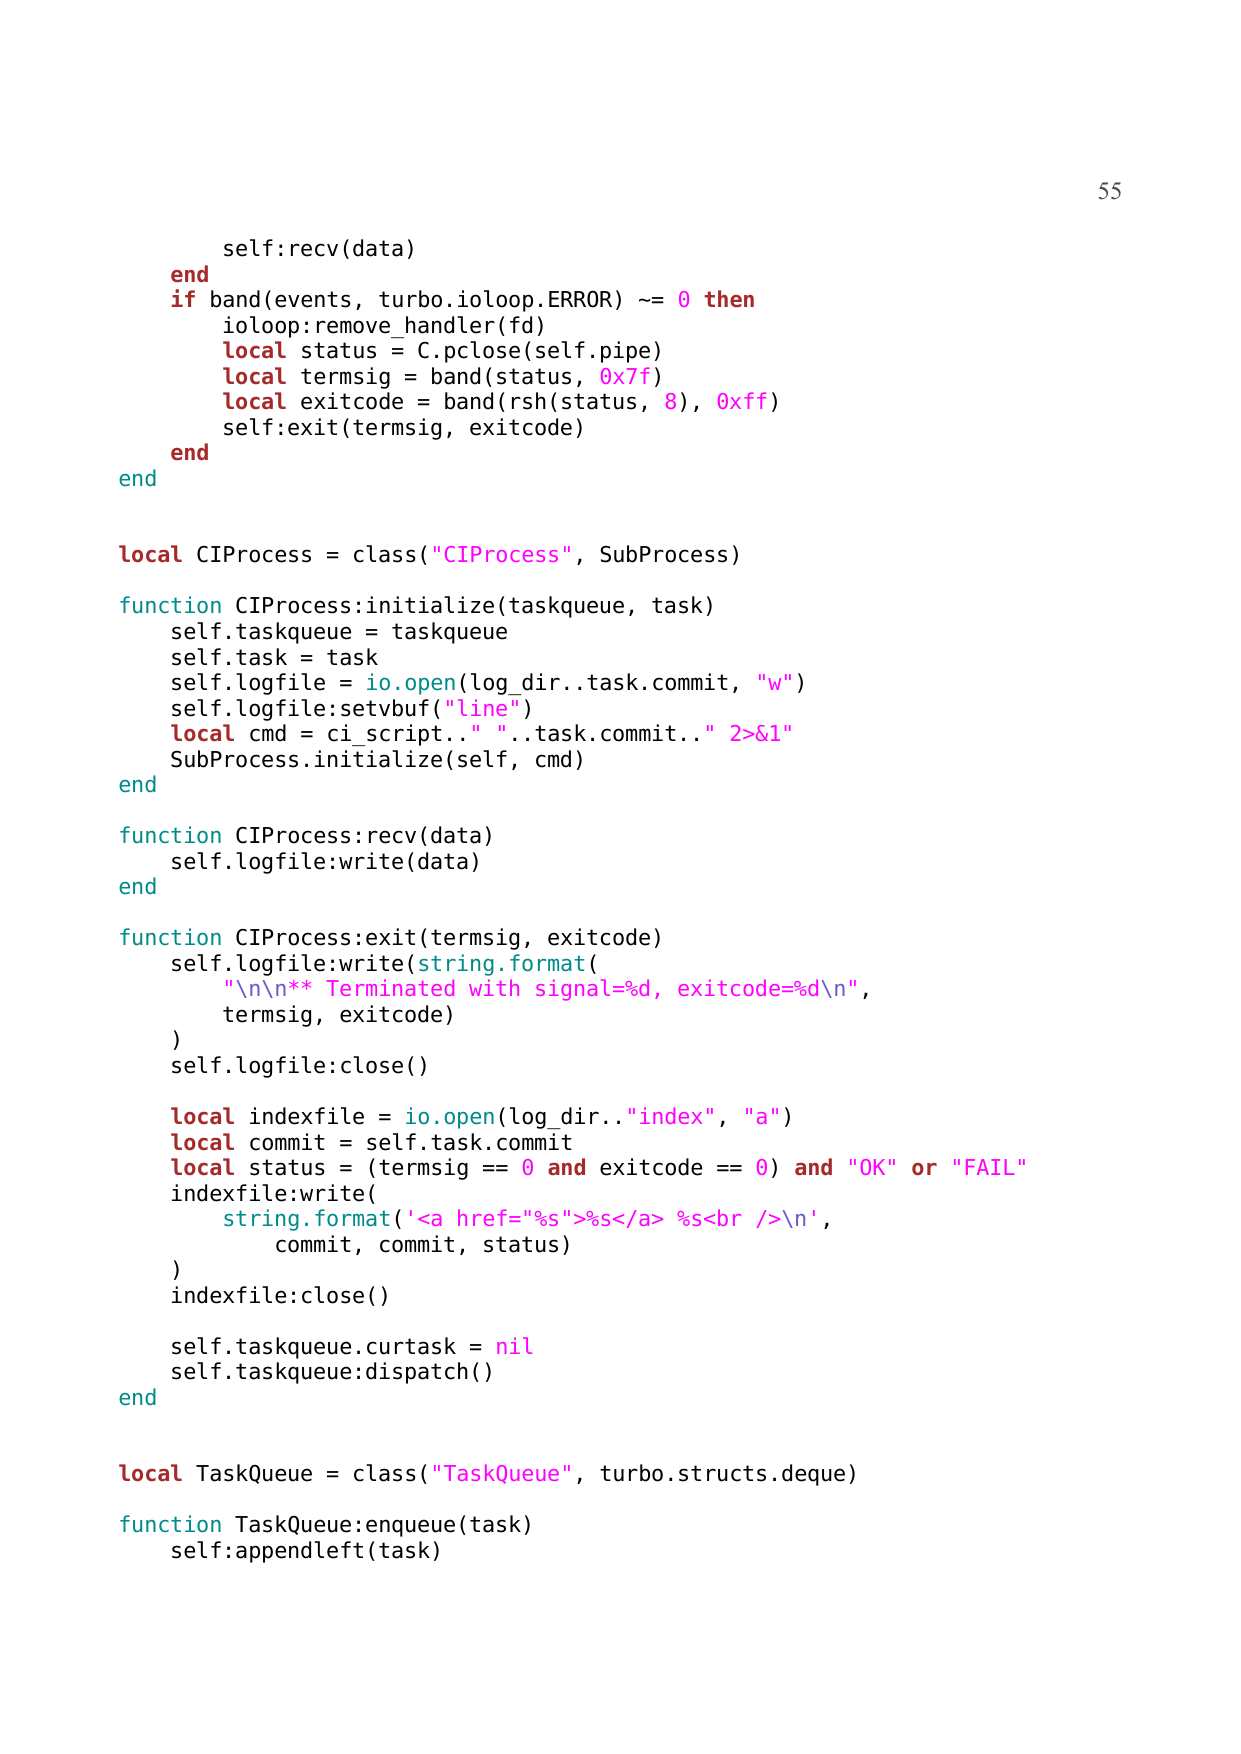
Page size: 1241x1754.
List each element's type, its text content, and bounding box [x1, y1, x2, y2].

text ) [118, 1257, 1122, 1282]
text ioloop:remove_handler(fd) [118, 313, 1122, 338]
text self.logfile:write(string.format( [118, 951, 1122, 976]
text ) [118, 1027, 1122, 1053]
text SubProcess.initialize(self, cmd) [118, 747, 1122, 772]
text self.taskqueue = taskqueue [118, 619, 1122, 644]
text local indexfile = io.open(log_dir.."index", "a") [118, 1104, 1122, 1129]
text local cmd = ci_script.." "..task.commit.." 2>&1" [118, 721, 1122, 747]
text end [118, 772, 1122, 798]
text local termsig = band(status, 0x7f) [118, 364, 1122, 389]
text local CIProcess = class("CIProcess", SubProcess) [118, 542, 1122, 568]
text local TaskQueue = class("TaskQueue", turbo.structs.deque) [118, 1461, 1122, 1487]
text self.task = task [118, 644, 1122, 670]
text self.logfile:setvbuf("line") [118, 696, 1122, 721]
text string.format('<a href="%s">%s</a> %s<br />\n', [118, 1206, 1122, 1231]
text self:exit(termsig, exitcode) [118, 415, 1122, 440]
text termsig, exitcode) [118, 1002, 1122, 1027]
text end [118, 466, 1122, 491]
text function CIProcess:recv(data) [118, 823, 1122, 849]
text indexfile:write( [118, 1180, 1122, 1206]
text end [118, 262, 1122, 287]
text self:appendleft(task) [118, 1538, 1122, 1563]
text if band(events, turbo.ioloop.ERROR) ~= 0 then [118, 287, 1122, 313]
text end [118, 440, 1122, 466]
text local status = C.pclose(self.pipe) [118, 338, 1122, 364]
text end [118, 1384, 1122, 1410]
text function CIProcess:exit(termsig, exitcode) [118, 925, 1122, 951]
text local exitcode = band(rsh(status, 8), 0xff) [118, 389, 1122, 415]
text self.taskqueue:dispatch() [118, 1359, 1122, 1384]
text self.taskqueue.curtask = nil [118, 1333, 1122, 1359]
text self.logfile = io.open(log_dir..task.commit, "w") [118, 670, 1122, 696]
text self.logfile:write(data) [118, 849, 1122, 874]
text local status = (termsig == 0 and exitcode == 0) and "OK" or "FAIL" [118, 1155, 1122, 1180]
text function TaskQueue:enqueue(task) [118, 1512, 1122, 1538]
text local commit = self.task.commit [118, 1129, 1122, 1155]
text commit, commit, status) [118, 1231, 1122, 1257]
text self.logfile:close() [118, 1053, 1122, 1078]
text end [118, 874, 1122, 900]
text self:recv(data) [118, 236, 1122, 262]
text function CIProcess:initialize(taskqueue, task) [118, 593, 1122, 619]
text "\n\n** Terminated with signal=%d, exitcode=%d\n", [118, 976, 1122, 1002]
text indexfile:close() [118, 1282, 1122, 1308]
